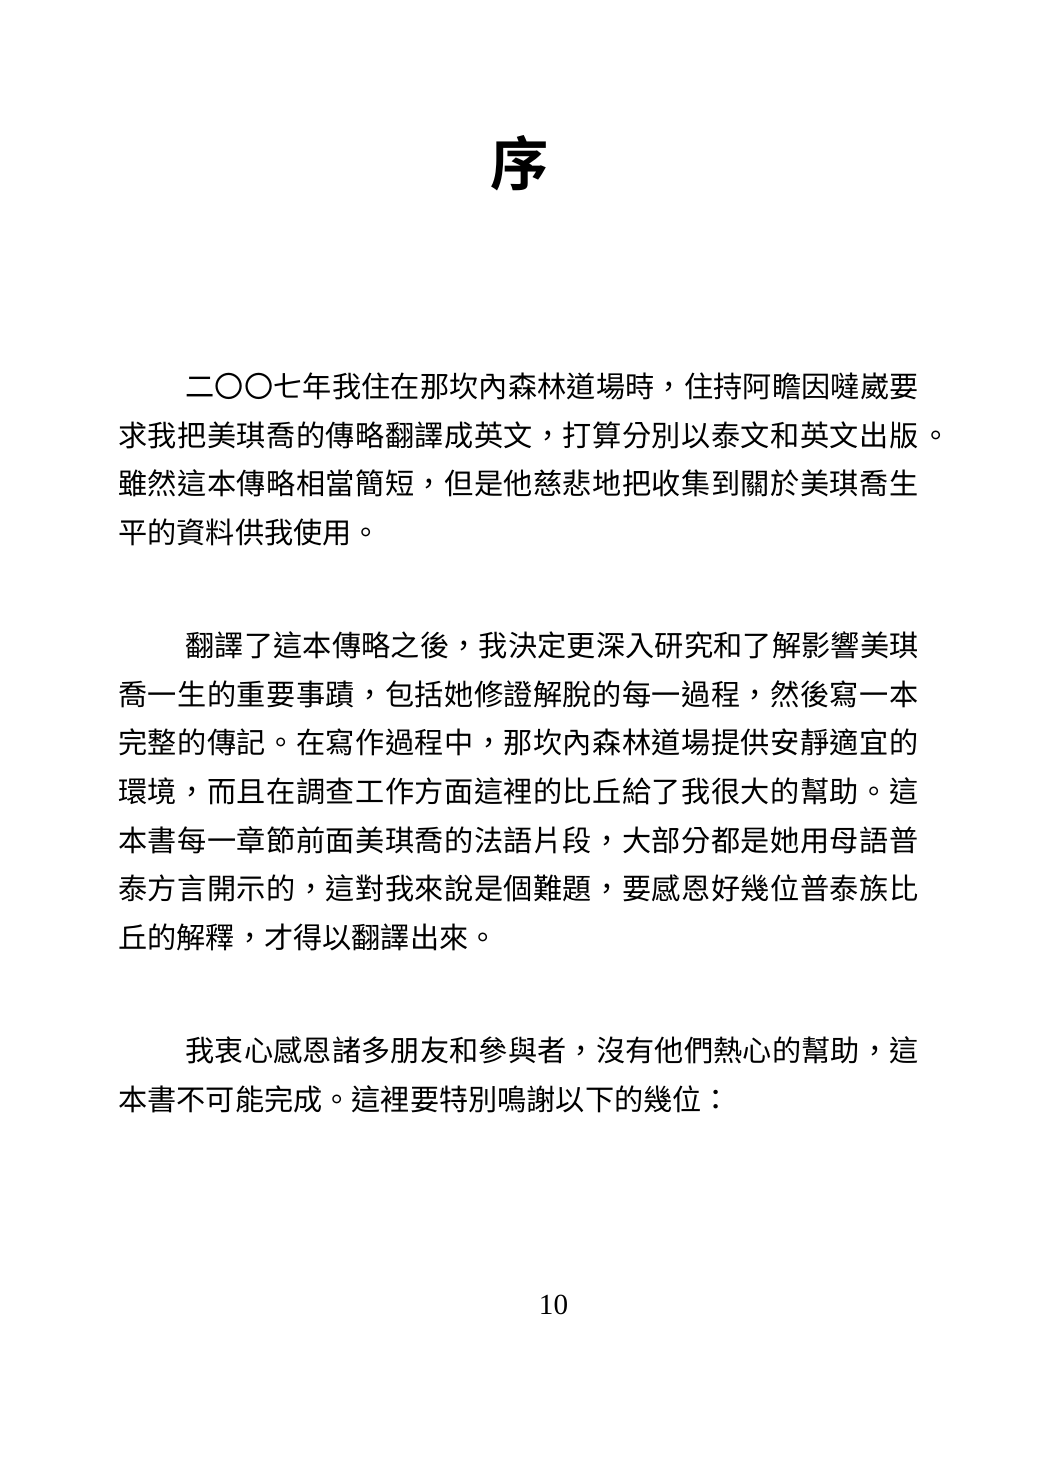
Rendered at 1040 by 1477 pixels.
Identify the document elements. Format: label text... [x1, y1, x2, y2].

text 翻譯了這本傳略之後，我決定更深入研究和了解影響美琪喬一生的重要事蹟，包括她修證解脫的每一過程，然後寫一本完整的傳記。在寫作過程中，那坎內森林道場提供安靜適宜的環境，而且在調查工作方面這裡的比丘給了我很大的幫助。這本書每一章節前面美琪喬的法語片段，大部分都是她用母語普泰方言開示的，這對我來說是個難題，要感恩好幾位普泰族比丘的解釋，才得以翻譯出來。 [118, 623, 921, 956]
subtitle 序 [118, 118, 921, 203]
text 二〇〇七年我住在那坎內森林道場時，住持阿瞻因噠崴要求我把美琪喬的傳略翻譯成英文，打算分別以泰文和英文出版。雖然這本傳略相當簡短，但是他慈悲地把收集到關於美琪喬生平的資料供我使用。 [118, 364, 921, 552]
text 我衷心感恩諸多朋友和參與者，沒有他們熱心的幫助，這本書不可能完成。這裡要特別鳴謝以下的幾位： [118, 1028, 921, 1118]
